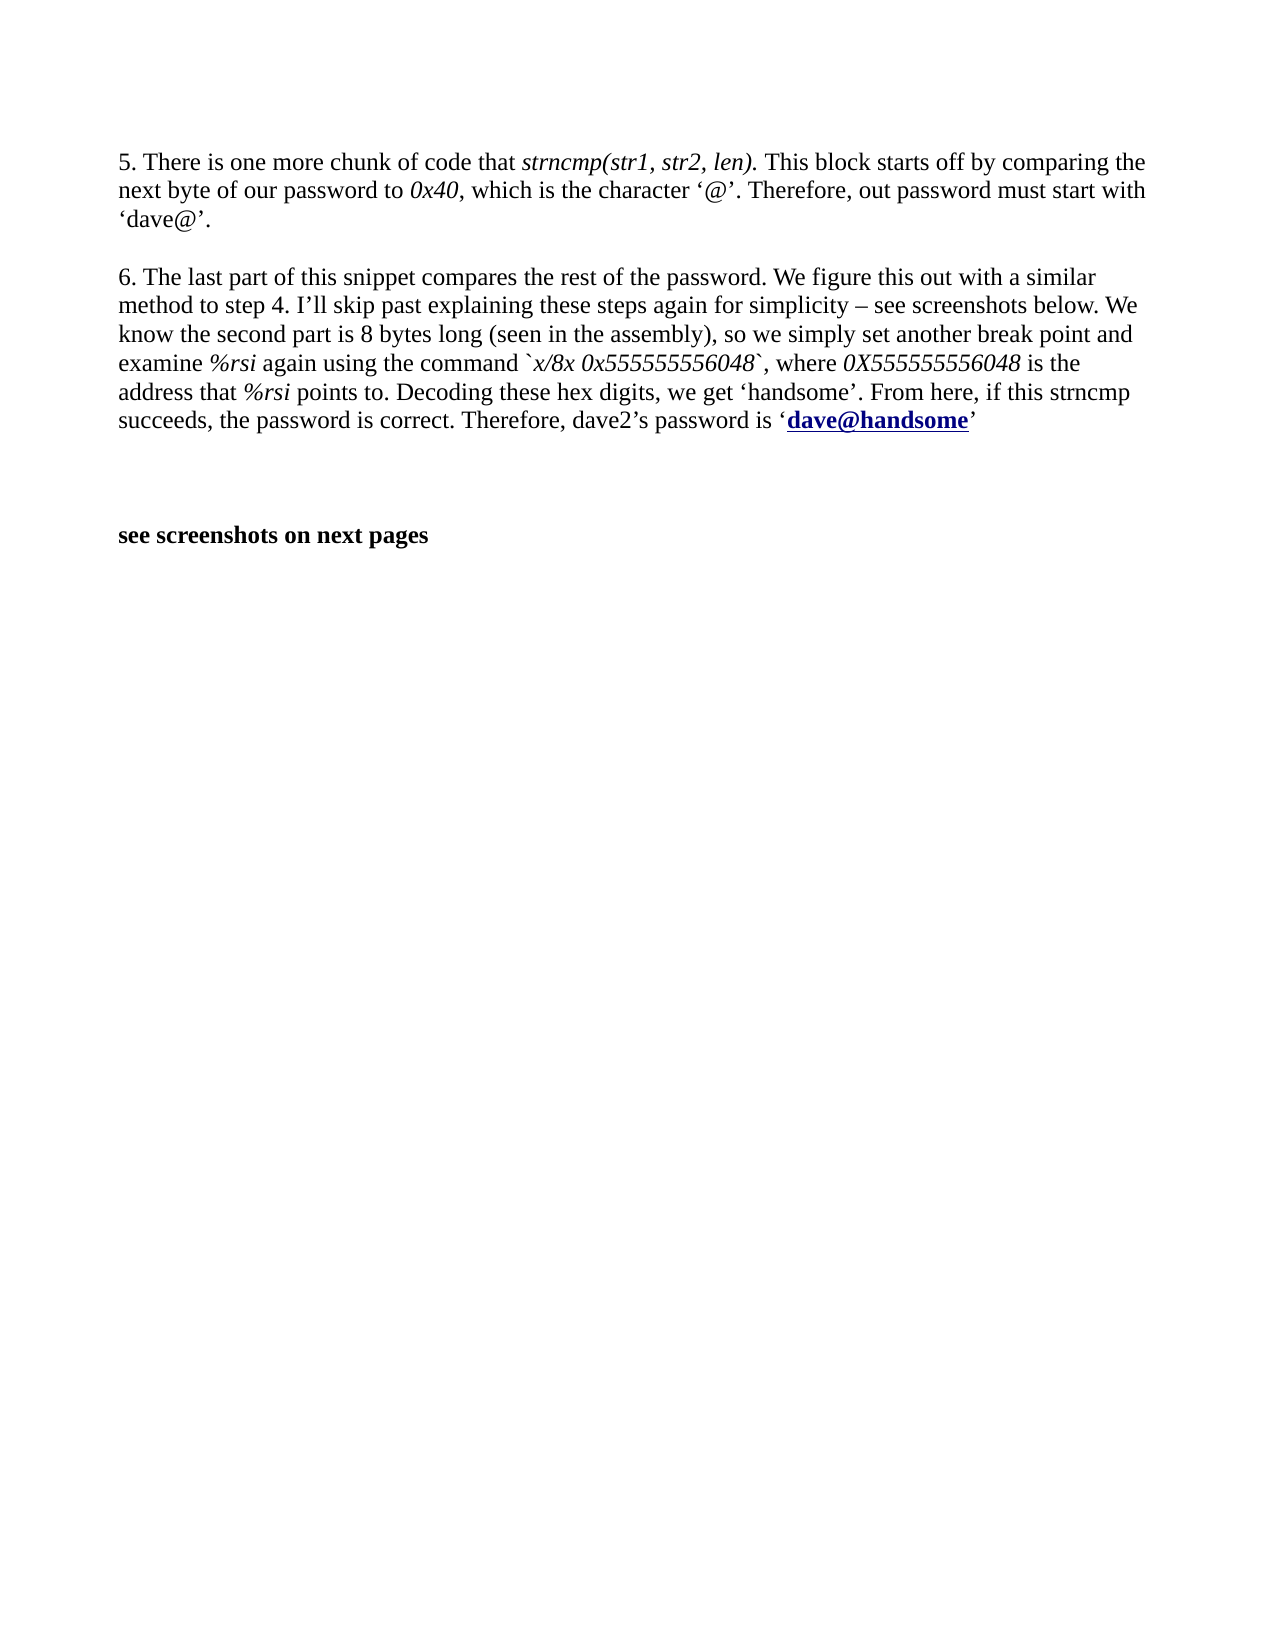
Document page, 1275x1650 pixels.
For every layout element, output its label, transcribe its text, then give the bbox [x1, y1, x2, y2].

text see screenshots on next pages [118, 521, 1157, 549]
text 5. There is one more chunk of code that strncmp(str1, str2, len). This block starts off by comparing the next byte of our password to 0x40, which is the character ‘@’. Therefore, out password must start with ‘dave@’. [118, 147, 1157, 233]
text 6. The last part of this snippet compares the rest of the password. We figure this out with a similar method to step 4. I’ll skip past explaining these steps again for simplicity – see screenshots below. We know the second part is 8 bytes long (seen in the assembly), so we simply set another break point and examine %rsi again using the command `x/8x 0x555555556048`, where 0X555555556048 is the address that %rsi points to. Decoding these hex digits, we get ‘handsome’. From here, if this strncmp succeeds, the password is correct. Therefore, dave2’s password is ‘dave@handsome’ [118, 262, 1157, 434]
